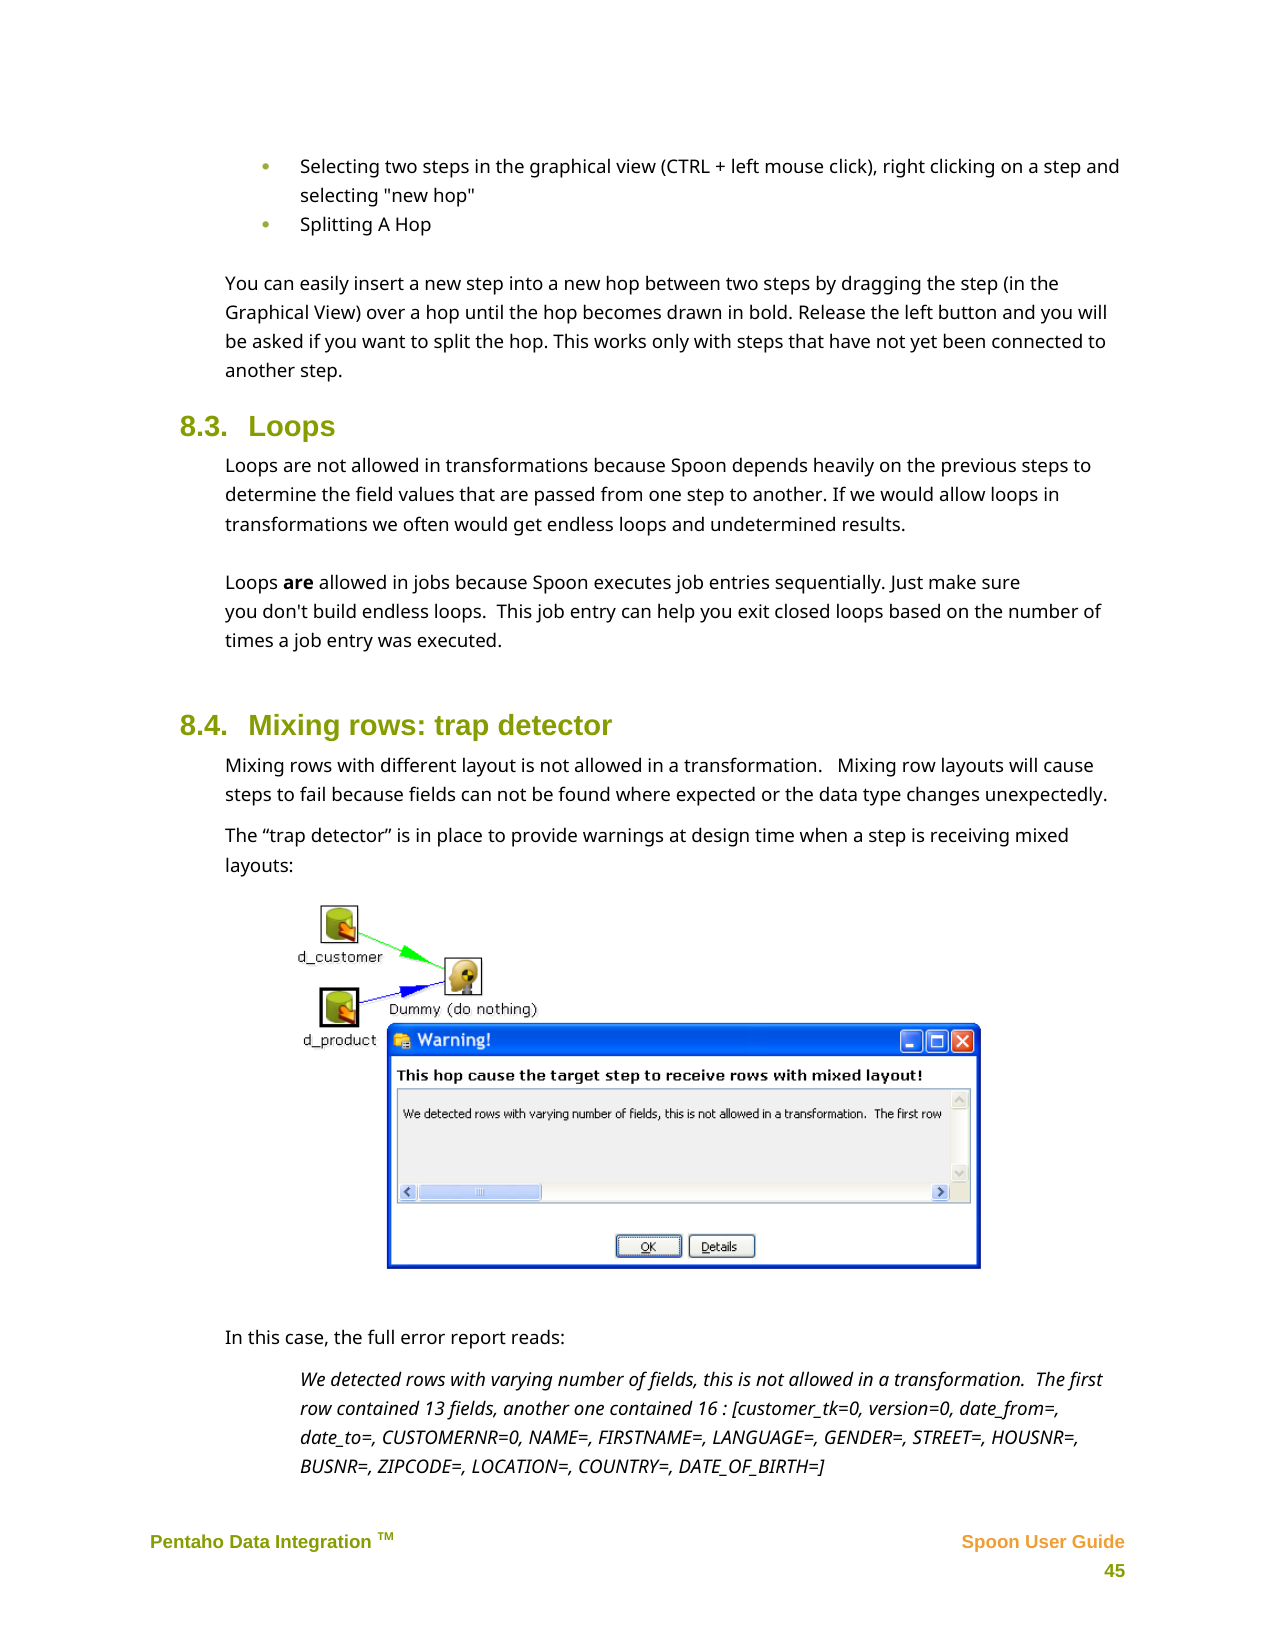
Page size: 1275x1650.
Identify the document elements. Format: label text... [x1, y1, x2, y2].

text We detected rows with varying number of fields, this is not allowed in a transformation. The first row contained 13 fields, another one contained 16 : [customer_tk=0, version=0, date_from=, date_to=, CUSTOMERNR=0, NAME=, FIRSTNAME=, LANGUAGE=, GENDER=, STREET=, HOUSNR=, BUSNR=, ZIPCODE=, LOCATION=, COUNTRY=, DATE_OF_BIRTH=] [300, 1363, 1125, 1479]
text Loops are not allowed in transformations because Spoon depends heavily on the previous steps to determine the field values that are passed from one step to another. If we would allow loops in transformations we often would get endless loops and undetermined results. [225, 449, 1125, 537]
text You can easily insert a new step into a new hop between two steps by dragging the step (in the Graphical View) over a hop until the hop becomes drawn in bold. Release the left button and you will be asked if you want to split the hop. This works only with steps that have not yet been connected to another step. [225, 267, 1125, 383]
list Selecting two steps in the graphical view (CTRL + left mouse click), right clicking on a step and selecting "new hop" [262, 150, 1125, 208]
text you don't build endless loops. This job entry can help you exit closed loops based on the number of times a job entry was executed. [225, 595, 1125, 653]
text Mixing rows with different layout is not allowed in a transformation. Mixing row layouts will cause steps to fail because fields can not be found where expected or the data type changes unexpectedly. [225, 749, 1125, 807]
list Splitting A Hop [262, 208, 1125, 237]
picture [283, 890, 992, 1280]
text The “trap detector” is in place to provide warnings at design time when a step is receiving mixed layouts: [225, 819, 1125, 878]
subtitle Mixing rows: trap detector [179, 708, 1125, 742]
text Loops are allowed in jobs because Spoon executes job entries sequentially. Just make sure [225, 566, 1125, 595]
subtitle Loops [179, 408, 1125, 443]
text In this case, the full error report reads: [225, 1321, 1125, 1350]
